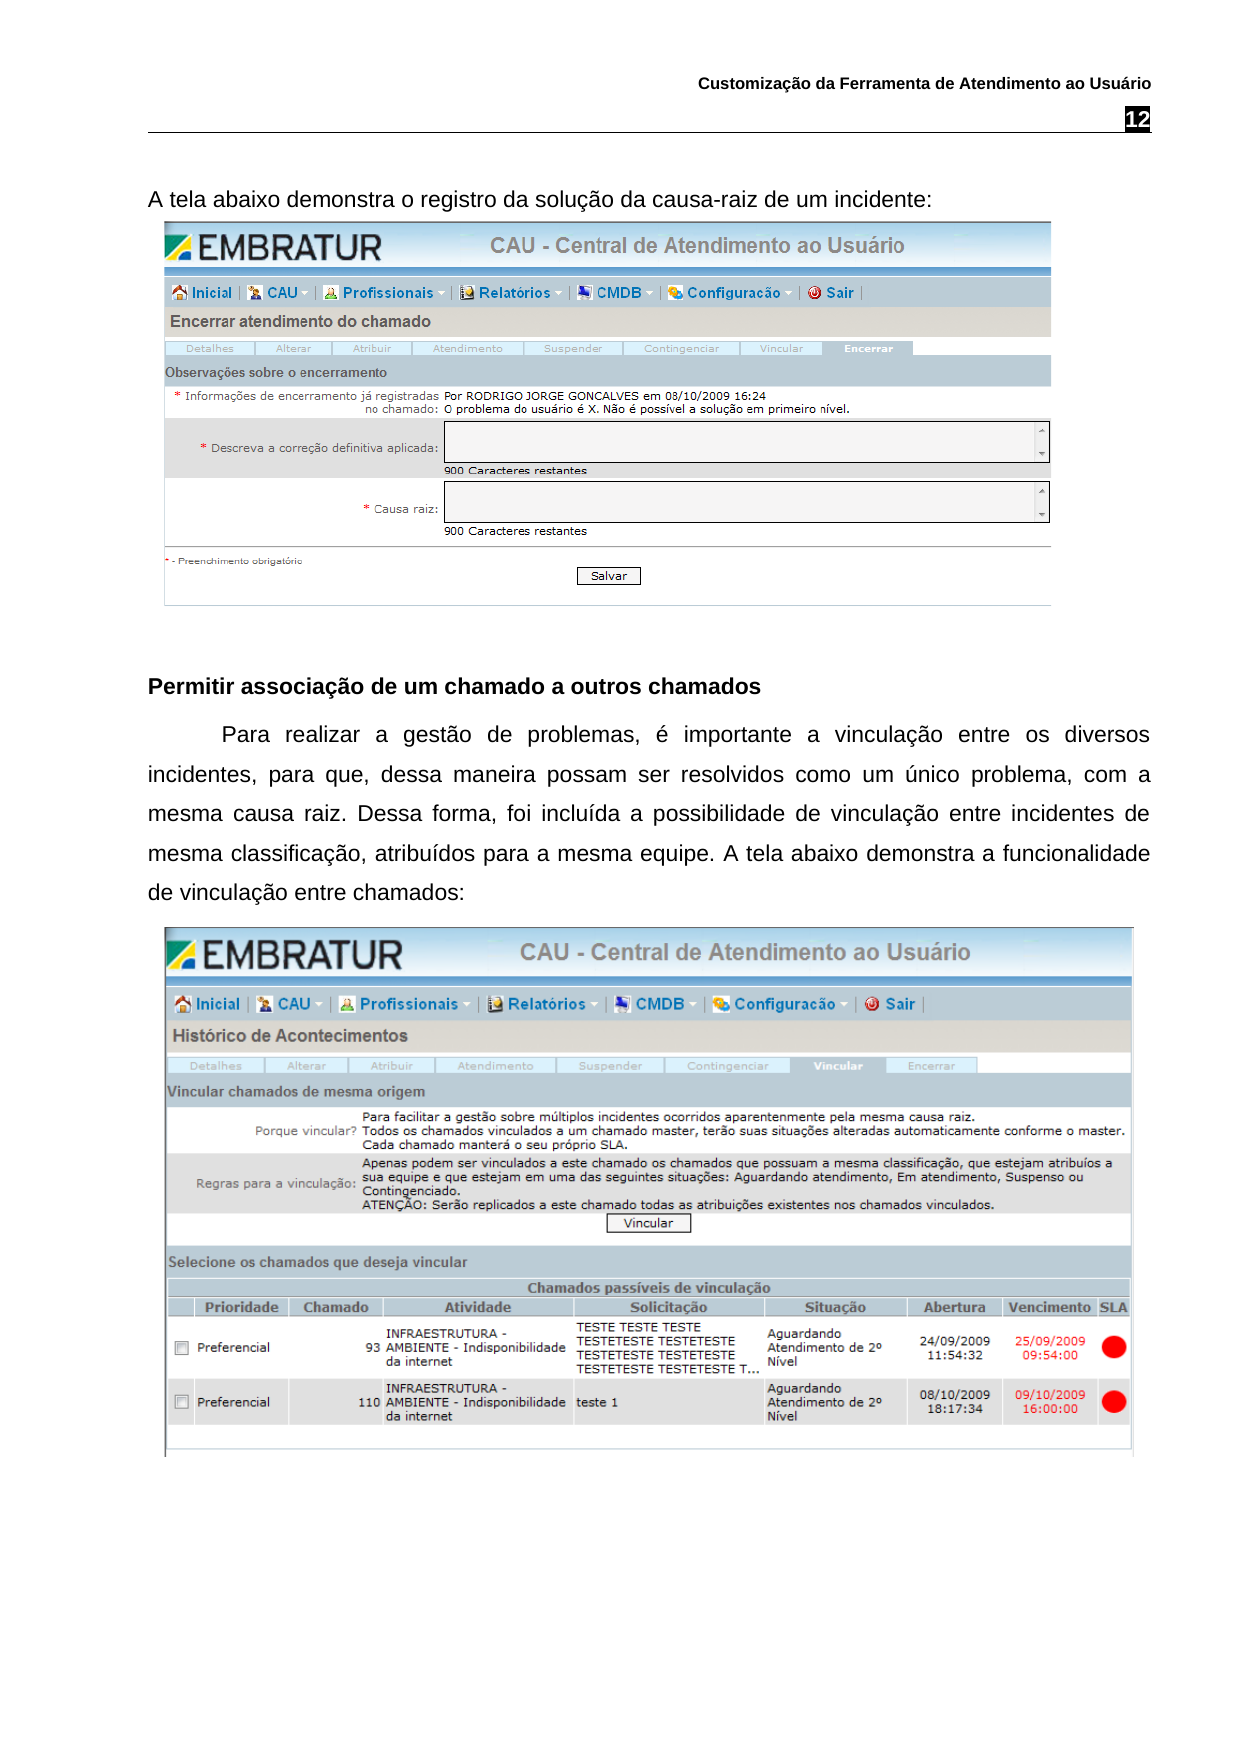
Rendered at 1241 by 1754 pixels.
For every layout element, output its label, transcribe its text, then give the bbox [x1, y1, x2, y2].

text Para realizar a gestão de problemas, é importante a vinculação entre os diversos incidentes, para que, dessa maneira possam ser resolvidos como um único problema, com a mesma causa raiz. Dessa forma, foi incluída a possibilidade de vinculação entre incidentes de mesma classificação, atribuídos para a mesma equipe. A tela abaixo demonstra a funcionalidade de vinculação entre chamados: [148, 721, 1152, 905]
picture [164, 927, 1134, 1457]
subtitle Permitir associação de um chamado a outros chamados [148, 673, 1152, 721]
text A tela abaixo demonstra o registro da solução da causa-raiz de um incidente: [148, 186, 1152, 212]
picture [164, 221, 1052, 607]
